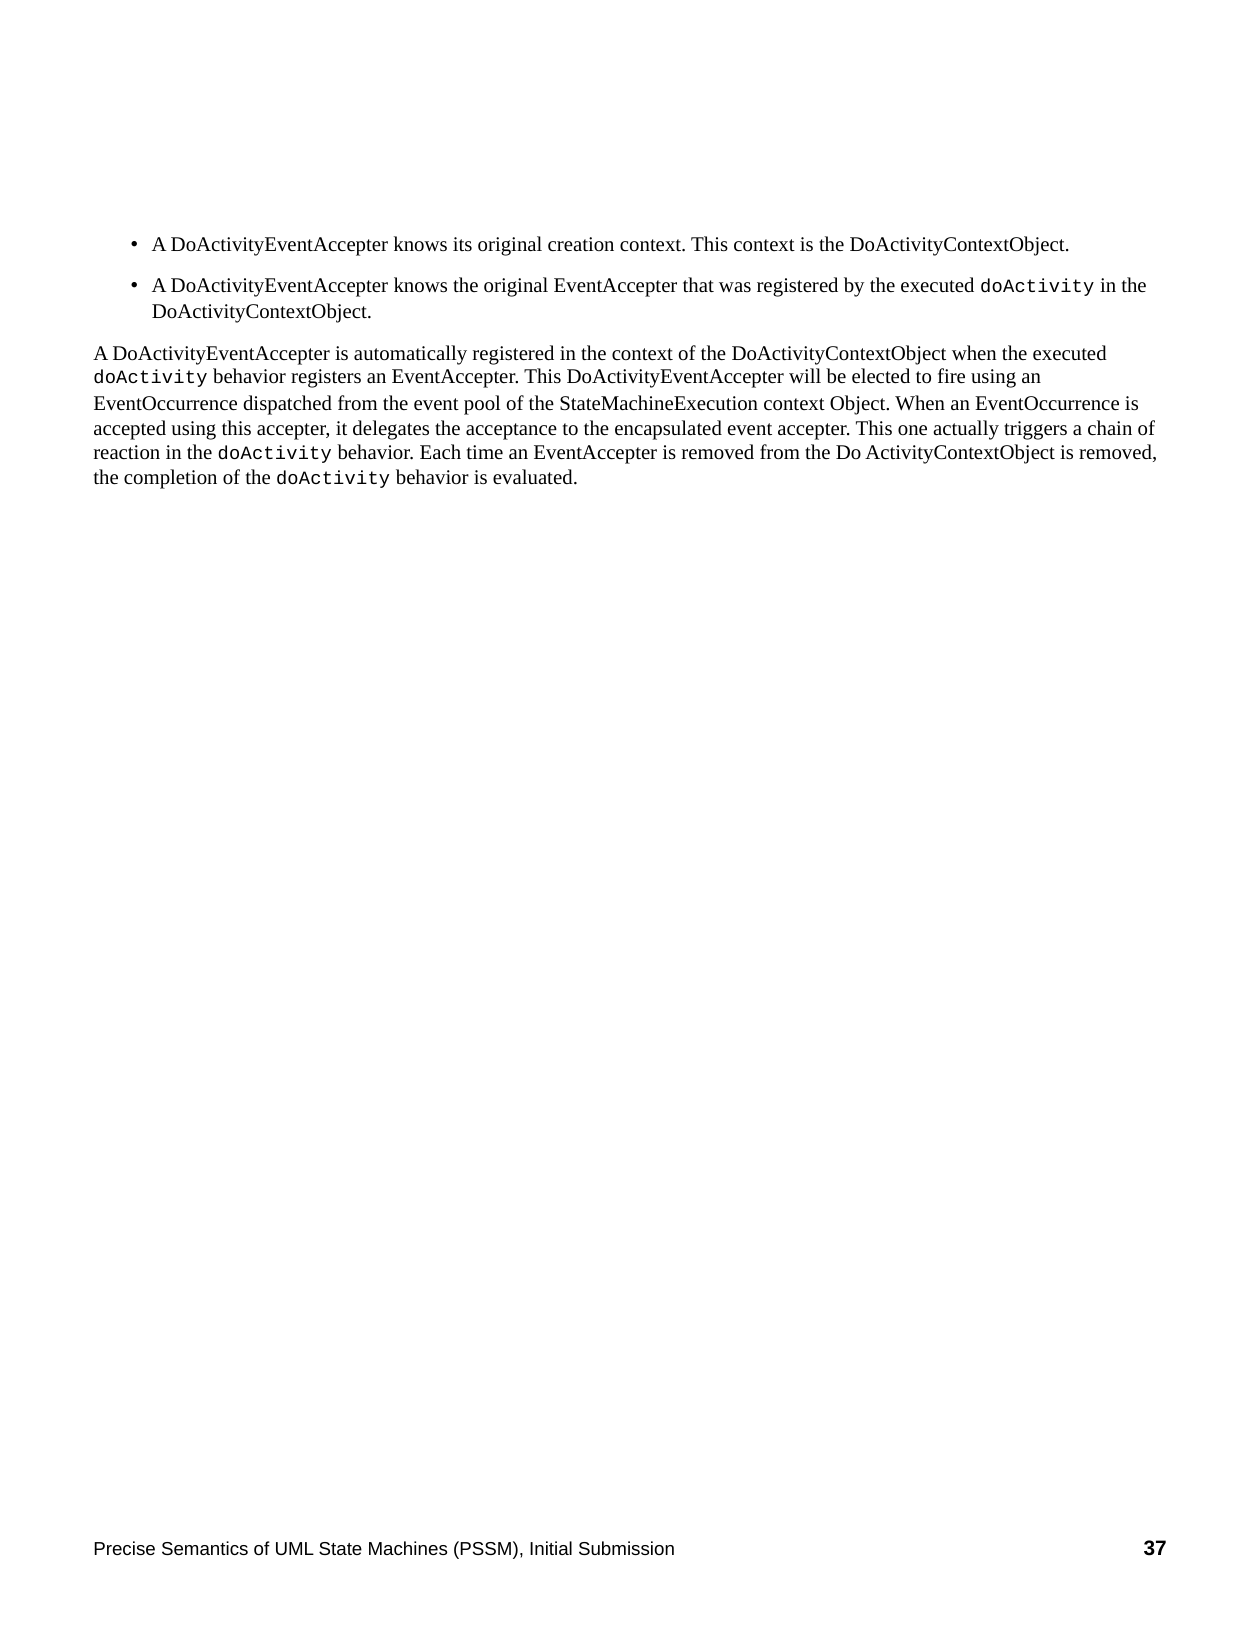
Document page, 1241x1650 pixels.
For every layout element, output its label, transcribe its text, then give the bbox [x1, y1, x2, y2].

list A DoActivityEventAccepter knows the original EventAccepter that was registered by the executed doActivity in the DoActivityContextObject. [131, 273, 1164, 323]
list A DoActivityEventAccepter knows its original creation context. This context is the DoActivityContextObject. [131, 231, 1164, 256]
text A DoActivityEventAccepter is automatically registered in the context of the DoActivityContextObject when the executed doActivity behavior registers an EventAccepter. This DoActivityEventAccepter will be elected to fire using an EventOccurrence dispatched from the event pool of the StateMachineExecution context Object. When an EventOccurrence is accepted using this accepter, it delegates the acceptance to the encapsulated event accepter. This one actually triggers a chain of reaction in the doActivity behavior. Each time an EventAccepter is removed from the Do ActivityContextObject is removed, the completion of the doActivity behavior is evaluated. [93, 339, 1164, 490]
